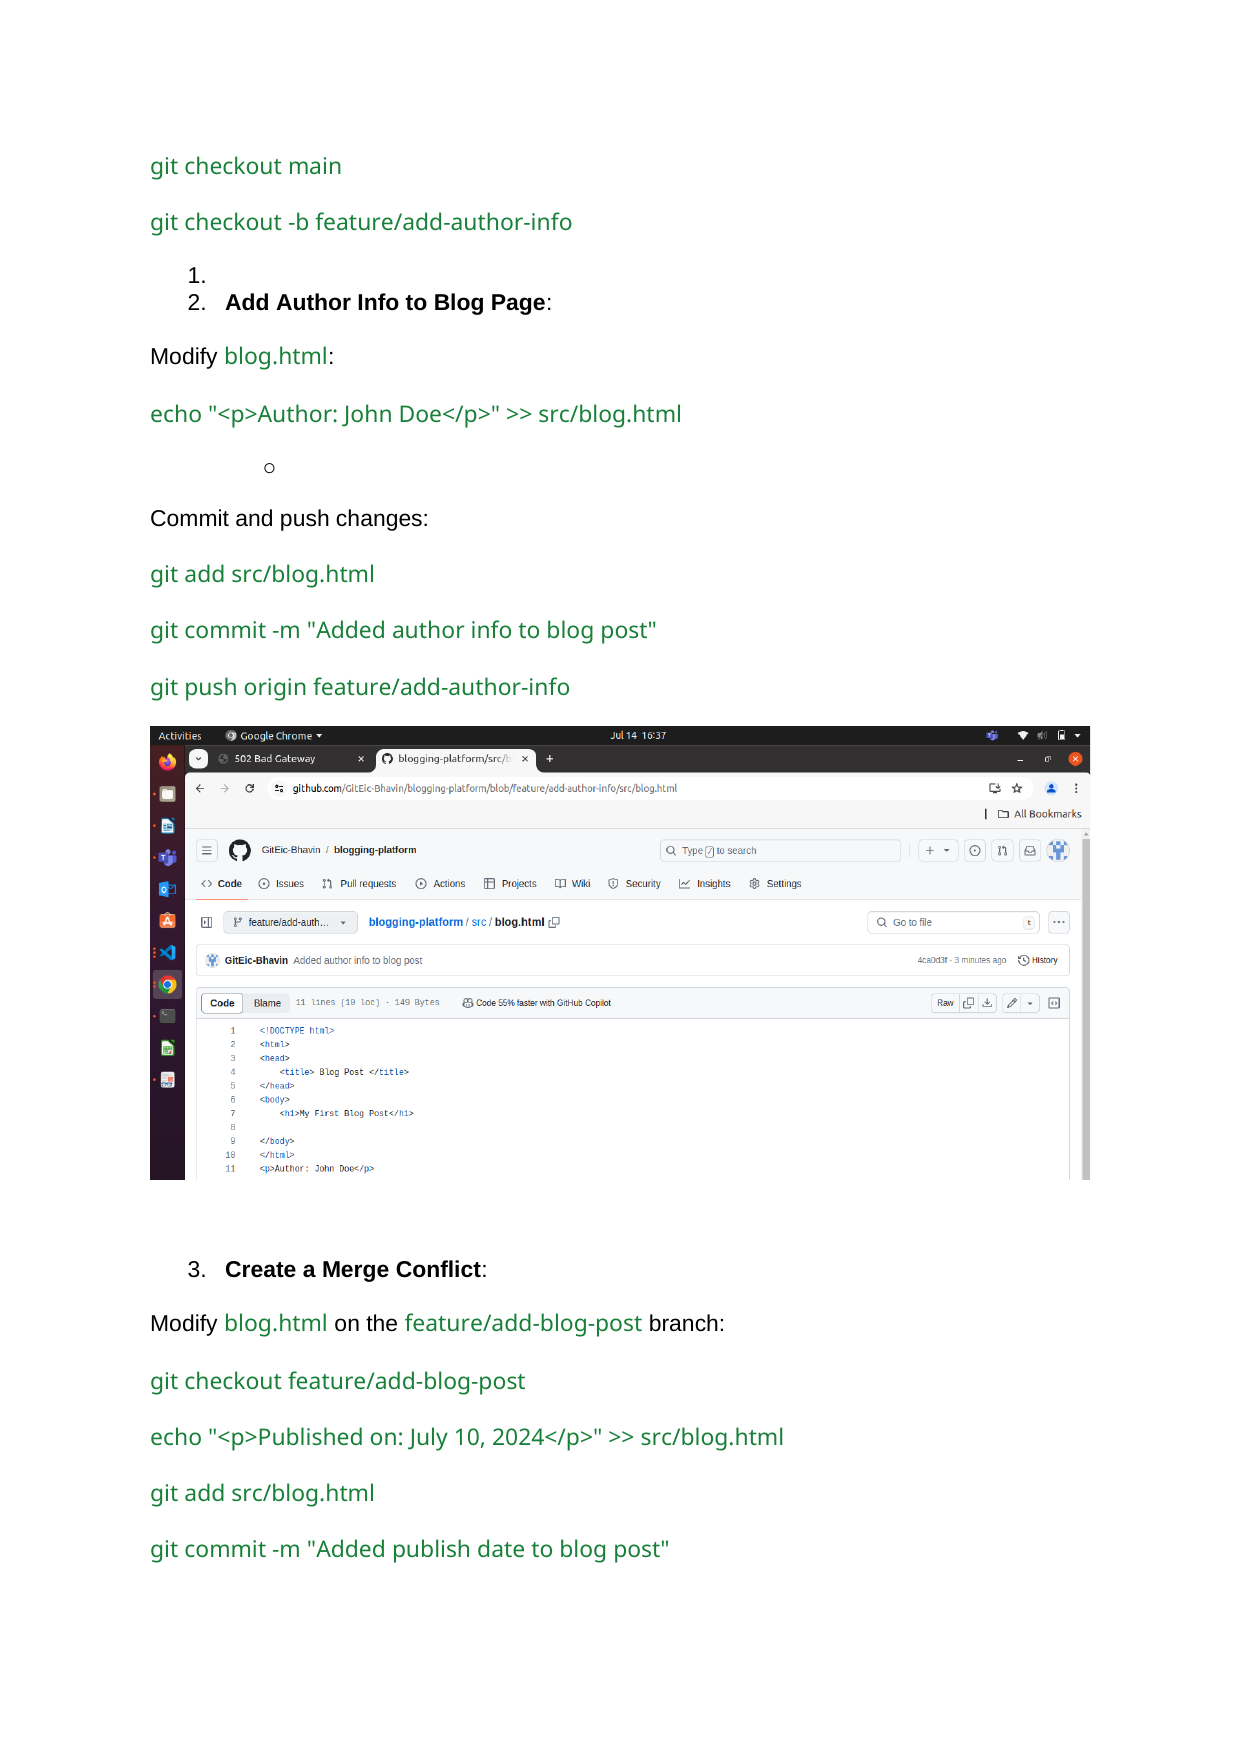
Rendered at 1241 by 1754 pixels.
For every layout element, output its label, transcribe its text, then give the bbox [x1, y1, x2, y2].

text git push origin feature/add-author-info [150, 671, 1090, 702]
text Modify blog.html: echo "<p>Author: John Doe</p>" >> src/blog.html [150, 340, 1090, 429]
list Create a Merge Conflict: [187, 1256, 1090, 1282]
text git commit -m "Added publish date to blog post" [150, 1533, 1090, 1564]
text git checkout -b feature/add-author-info [150, 206, 1090, 237]
text git checkout main [150, 150, 1090, 181]
picture [150, 726, 1091, 1180]
text echo "<p>Published on: July 10, 2024</p>" >> src/blog.html [150, 1421, 1090, 1452]
text Commit and push changes: git add src/blog.html [150, 505, 1090, 589]
text git commit -m "Added author info to blog post" [150, 614, 1090, 646]
list Add Author Info to Blog Page: [187, 289, 1090, 315]
text Modify blog.html on the feature/add-blog-post branch: git checkout feature/add-blog-post [150, 1307, 1090, 1396]
text git add src/blog.html [150, 1477, 1090, 1508]
